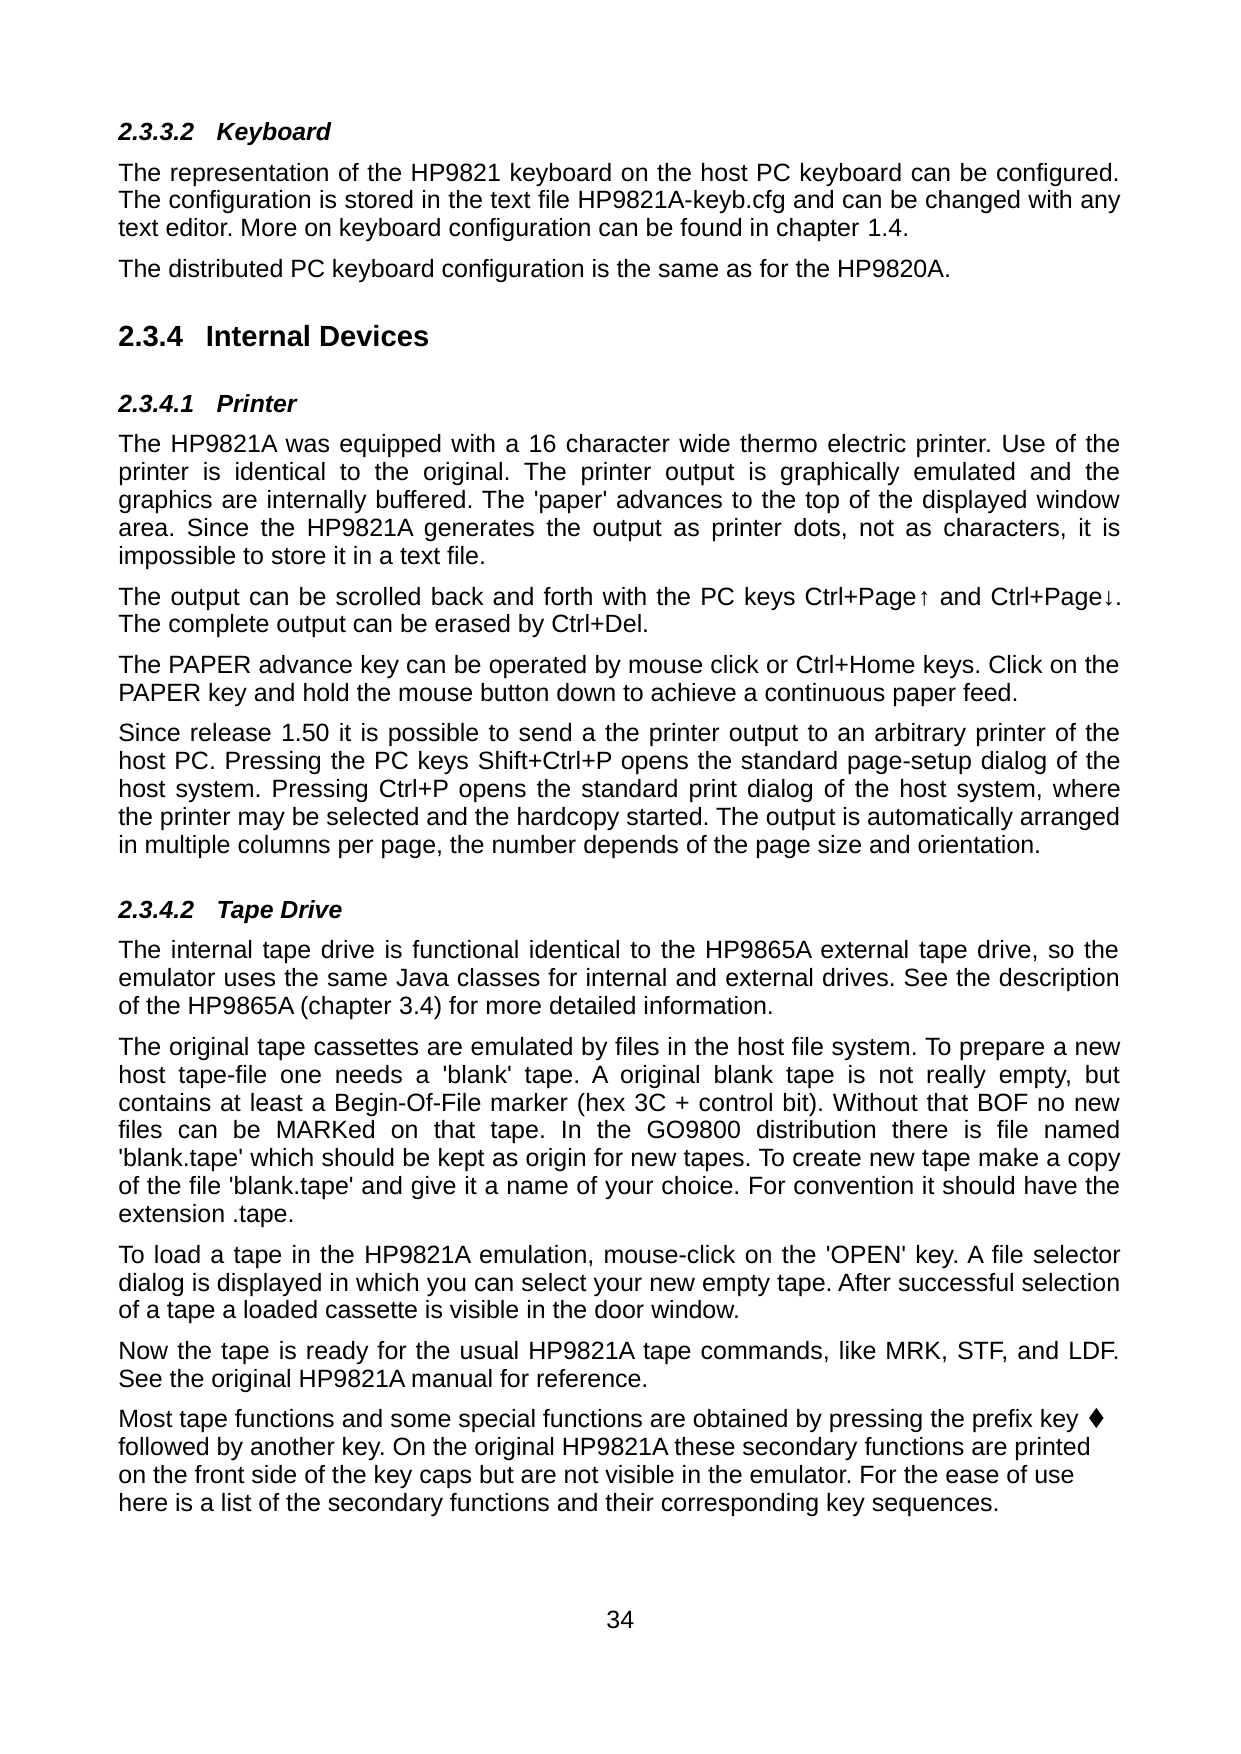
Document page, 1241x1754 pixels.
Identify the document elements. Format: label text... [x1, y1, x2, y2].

text The HP9821A was equipped with a 16 character wide thermo electric printer. Use of the printer is identical to the original. The printer output is graphically emulated and the graphics are internally buffered. The 'paper' advances to the top of the displayed window area. Since the HP9821A generates the output as printer dots, not as characters, it is impossible to store it in a text file. [118, 430, 1122, 570]
subtitle Keyboard [118, 118, 1122, 146]
text The output can be scrolled back and forth with the PC keys Ctrl+Page↑ and Ctrl+Page↓. The complete output can be erased by Ctrl+Del. [118, 582, 1122, 638]
text The internal tape drive is functional identical to the HP9865A external tape drive, so the emulator uses the same Java classes for internal and external drives. See the description of the HP9865A (chapter 3.4) for more detailed information. [118, 936, 1122, 1020]
text The PAPER advance key can be operated by mouse click or Ctrl+Home keys. Click on the PAPER key and hold the mouse button down to achieve a continuous paper feed. [118, 651, 1122, 707]
text Now the tape is ready for the usual HP9821A tape commands, like MRK, STF, and LDF. See the original HP9821A manual for reference. [118, 1337, 1122, 1393]
subtitle Internal Devices [118, 320, 1122, 353]
text Since release 1.50 it is possible to send a the printer output to an arbitrary printer of the host PC. Pressing the PC keys Shift+Ctrl+P opens the standard page-setup dialog of the host system. Pressing Ctrl+P opens the standard print dialog of the host system, where the printer may be selected and the hardcopy started. The output is automatically arranged in multiple columns per page, the number depends of the page size and orientation. [118, 719, 1122, 859]
text The representation of the HP9821 keyboard on the host PC keyboard can be configured. The configuration is stored in the text file HP9821A-keyb.cfg and can be changed with any text editor. More on keyboard configuration can be found in chapter 1.4. [118, 158, 1122, 242]
text The original tape cassettes are emulated by files in the host file system. To prepare a new host tape-file one needs a 'blank' tape. A original blank tape is not really empty, but contains at least a Begin-Of-File marker (hex 3C + control bit). Without that BOF no new files can be MARKed on that tape. In the GO9800 distribution there is file named 'blank.tape' which should be kept as origin for new tapes. To create new tape make a copy of the file 'blank.tape' and give it a name of your choice. For convention it should have the extension .tape. [118, 1033, 1122, 1228]
subtitle Printer [118, 390, 1122, 418]
text The distributed PC keyboard configuration is the same as for the HP9820A. [118, 254, 1122, 282]
subtitle Tape Drive [118, 896, 1122, 924]
list Most tape functions and some special functions are obtained by pressing the prefix key  followed by another key. On the original HP9821A these secondary functions are printed on the front side of the key caps but are not visible in the emulator. For the ease of use here is a list of the secondary functions and their corresponding key sequences. [118, 1405, 1122, 1517]
text To load a tape in the HP9821A emulation, mouse-click on the 'OPEN' key. A file selector dialog is displayed in which you can select your new empty tape. After successful selection of a tape a loaded cassette is visible in the door window. [118, 1241, 1122, 1324]
